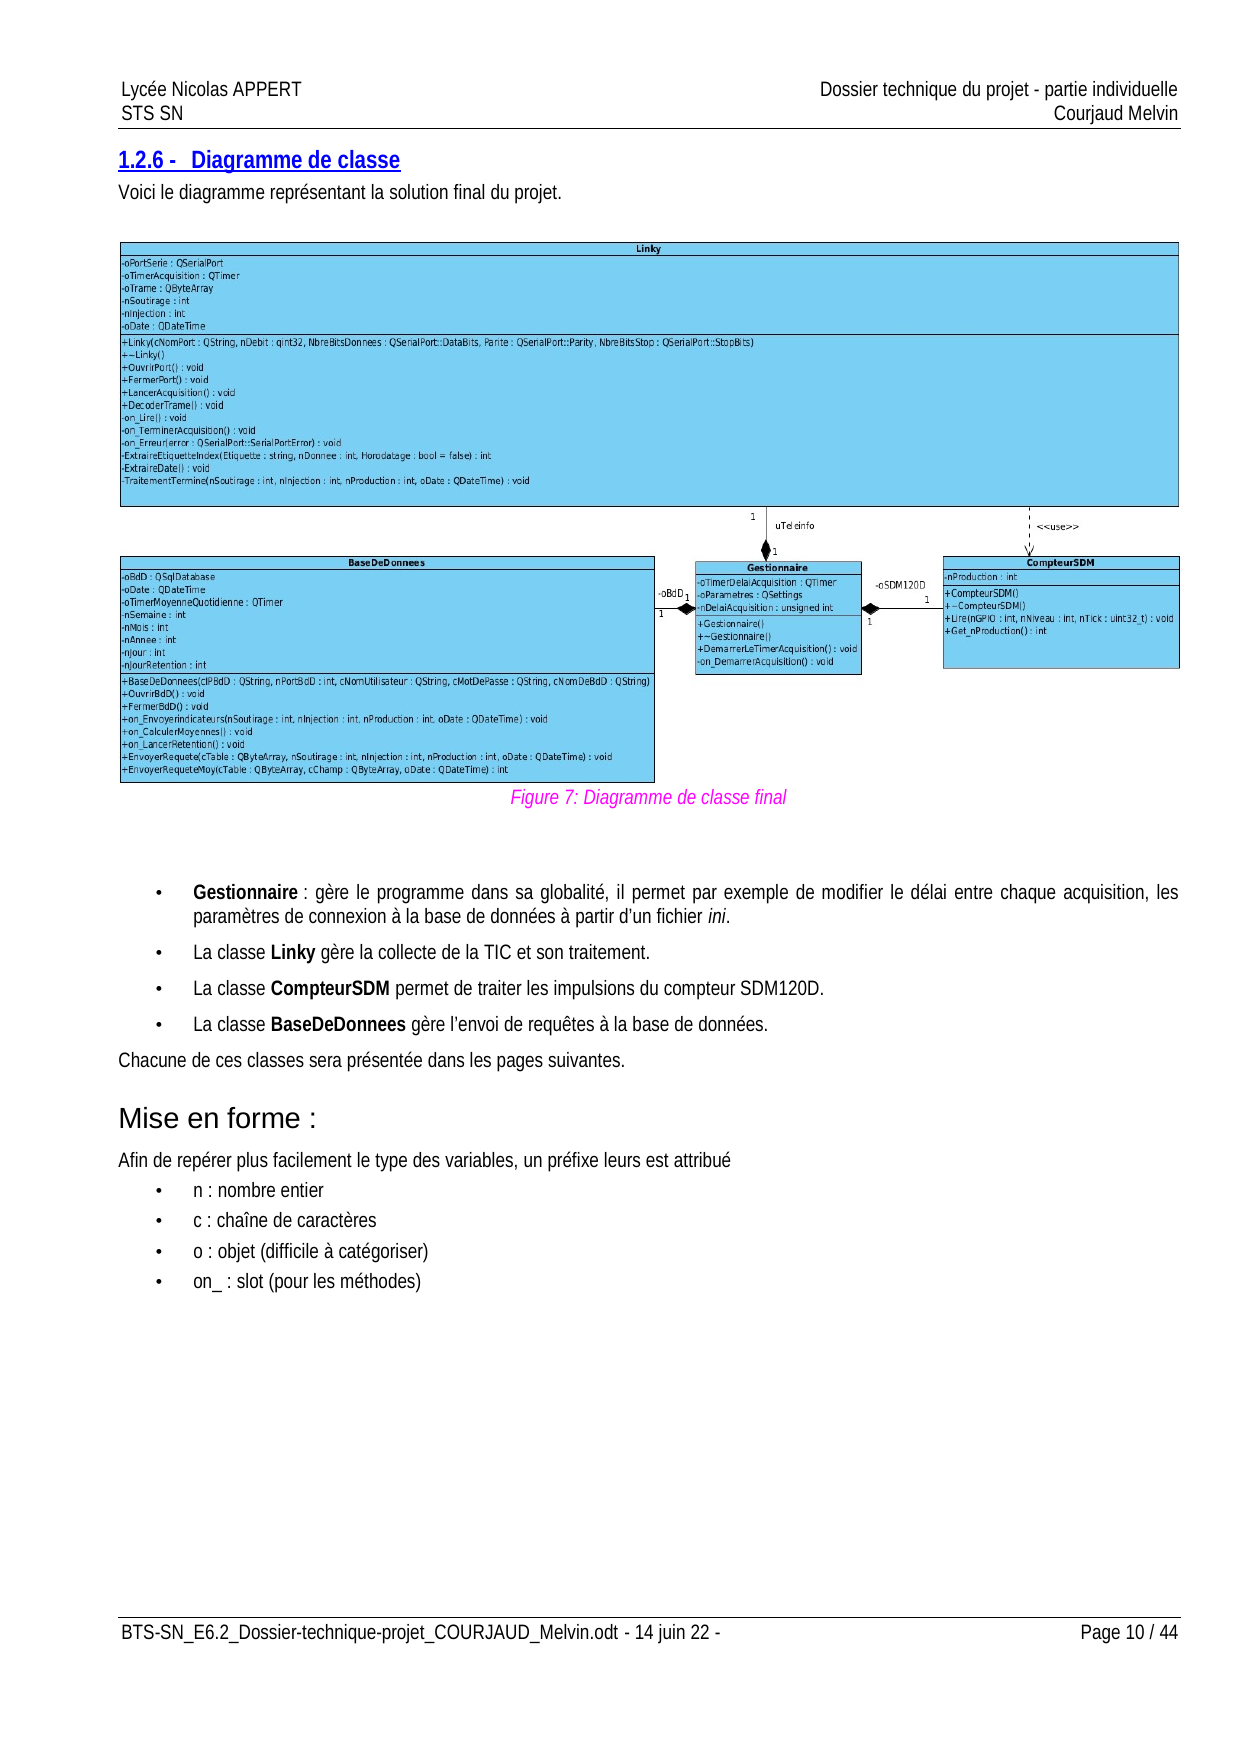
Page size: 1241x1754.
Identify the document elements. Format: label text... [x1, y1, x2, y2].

list Gestionnaire : gère le programme dans sa globalité, il permet par exemple de modifier le délai entre chaque acquisition, les paramètres de connexion à la base de données à partir d’un fichier ini. [156, 880, 1181, 928]
list on_ : slot (pour les méthodes) [156, 1269, 1181, 1293]
list n : nombre entier [156, 1178, 1181, 1202]
subtitle Diagramme de classe [118, 145, 1181, 174]
text Chacune de ces classes sera présentée dans les pages suivantes. [118, 1048, 1181, 1072]
list o : objet (difficile à catégoriser) [156, 1239, 1181, 1263]
text Figure 7: Diagramme de classe final [112, 240, 1187, 809]
list La classe Linky gère la collecte de la TIC et son traitement. [156, 940, 1181, 964]
list La classe BaseDeDonnees gère l’envoi de requêtes à la base de données. [156, 1012, 1181, 1036]
subtitle Mise en forme : [118, 1102, 1181, 1135]
text Voici le diagramme représentant la solution final du projet. [118, 180, 1181, 204]
picture [118, 240, 1182, 785]
list c : chaîne de caractères [156, 1208, 1181, 1232]
list La classe CompteurSDM permet de traiter les impulsions du compteur SDM120D. [156, 976, 1181, 1000]
text Afin de repérer plus facilement le type des variables, un préfixe leurs est attribué [118, 1147, 1181, 1171]
